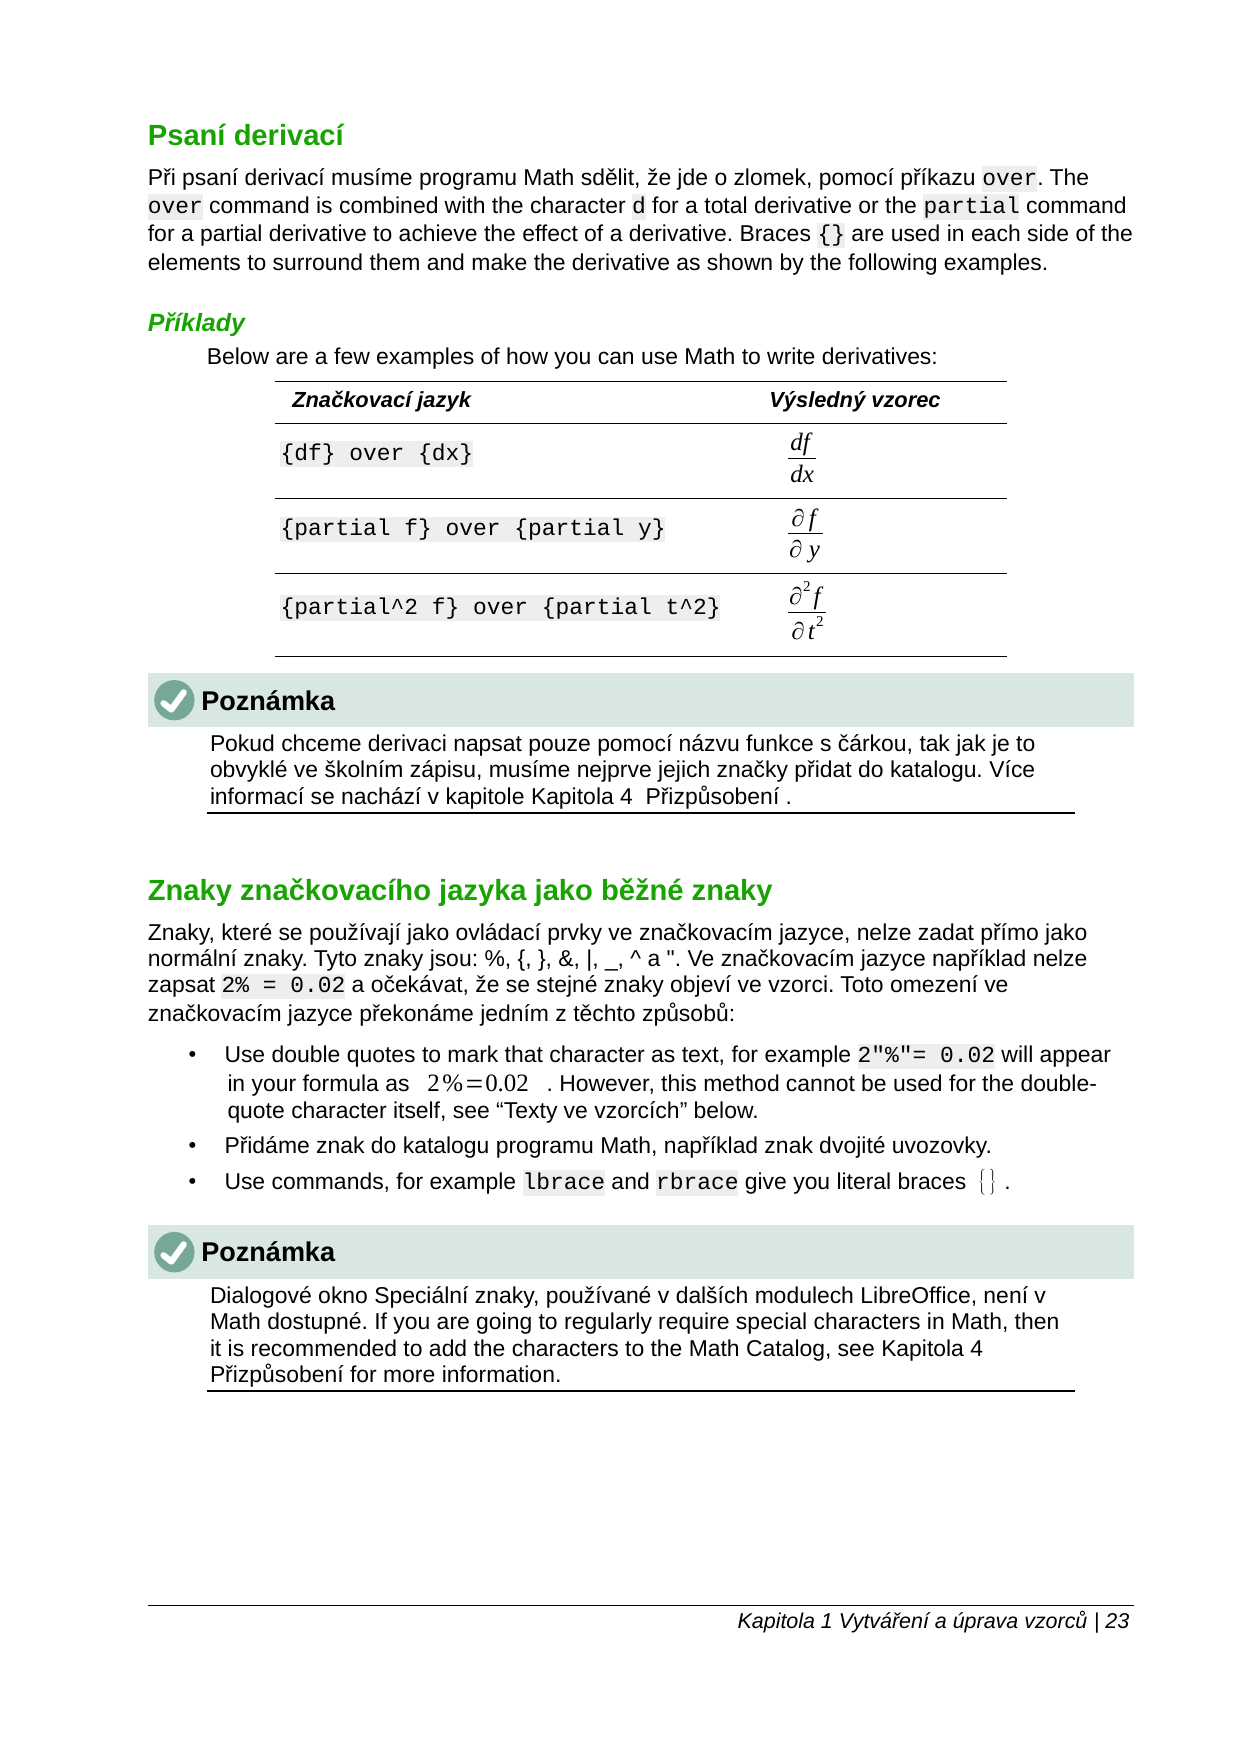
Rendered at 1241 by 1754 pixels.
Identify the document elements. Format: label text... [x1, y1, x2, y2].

list Use commands, for example lbrace and rbrace give you literal braces . [185, 1165, 1134, 1199]
table_cell [752, 424, 1007, 498]
subtitle Znaky značkovacího jazyka jako běžné znaky [148, 873, 1134, 907]
subtitle Poznámka [148, 1225, 1134, 1279]
subtitle Psaní derivací [148, 118, 1134, 152]
text Below are a few examples of how you can use Math to write derivatives: [207, 343, 1134, 369]
subtitle Příklady [148, 308, 1134, 337]
table_header Výsledný vzorec [752, 382, 1007, 423]
text Při psaní derivací musíme programu Math sdělit, že jde o zlomek, pomocí příkazu over. The over command is combined with the character d for a total derivative or the partial command for a partial derivative to achieve the effect of a derivative. Braces {} are used in each side of the elements to surround them and make the derivative as shown by the following examples. [148, 163, 1134, 275]
table_cell [752, 574, 1007, 656]
text Dialogové okno Speciální znaky, používané v dalších modulech LibreOffice, není v Math dostupné. If you are going to regularly require special characters in Math, then it is recommended to add the characters to the Math Catalog, see Chapter 4 Customization for more information. [207, 1279, 1075, 1390]
table_cell {df} over {dx} [275, 424, 752, 498]
text Znaky, které se používají jako ovládací prvky ve značkovacím jazyce, nelze zadat přímo jako normální znaky. Tyto znaky jsou: %, {, }, &, |, _, ^ a ". Ve značkovacím jazyce například nelze zapsat 2% = 0.02 a očekávat, že se stejné znaky objeví ve vzorci. Toto omezení ve značkovacím jazyce překonáme jedním z těchto způsobů: [148, 918, 1134, 1026]
text Pokud chceme derivaci napsat pouze pomocí názvu funkce s čárkou, tak jak je to obvyklé ve školním zápisu, musíme nejprve jejich značky přidat do katalogu. Více informací se nachází v kapitole 4 Přizpůsobení . [207, 727, 1075, 812]
table_header Značkovací jazyk [275, 382, 752, 423]
table_cell {partial f} over {partial y} [275, 499, 752, 573]
list Přidáme znak do katalogu programu Math, například znak dvojité uvozovky. [185, 1129, 1134, 1159]
table_cell [752, 499, 1007, 573]
subtitle Poznámka [148, 673, 1134, 727]
list Use double quotes to mark that character as text, for example 2"%"= 0.02 will appear in your formula as. However, this method cannot be used for the double-quote character itself, see “Text in formulas” below. [185, 1038, 1134, 1123]
table_cell {partial^2 f} over {partial t^2} [275, 574, 752, 656]
